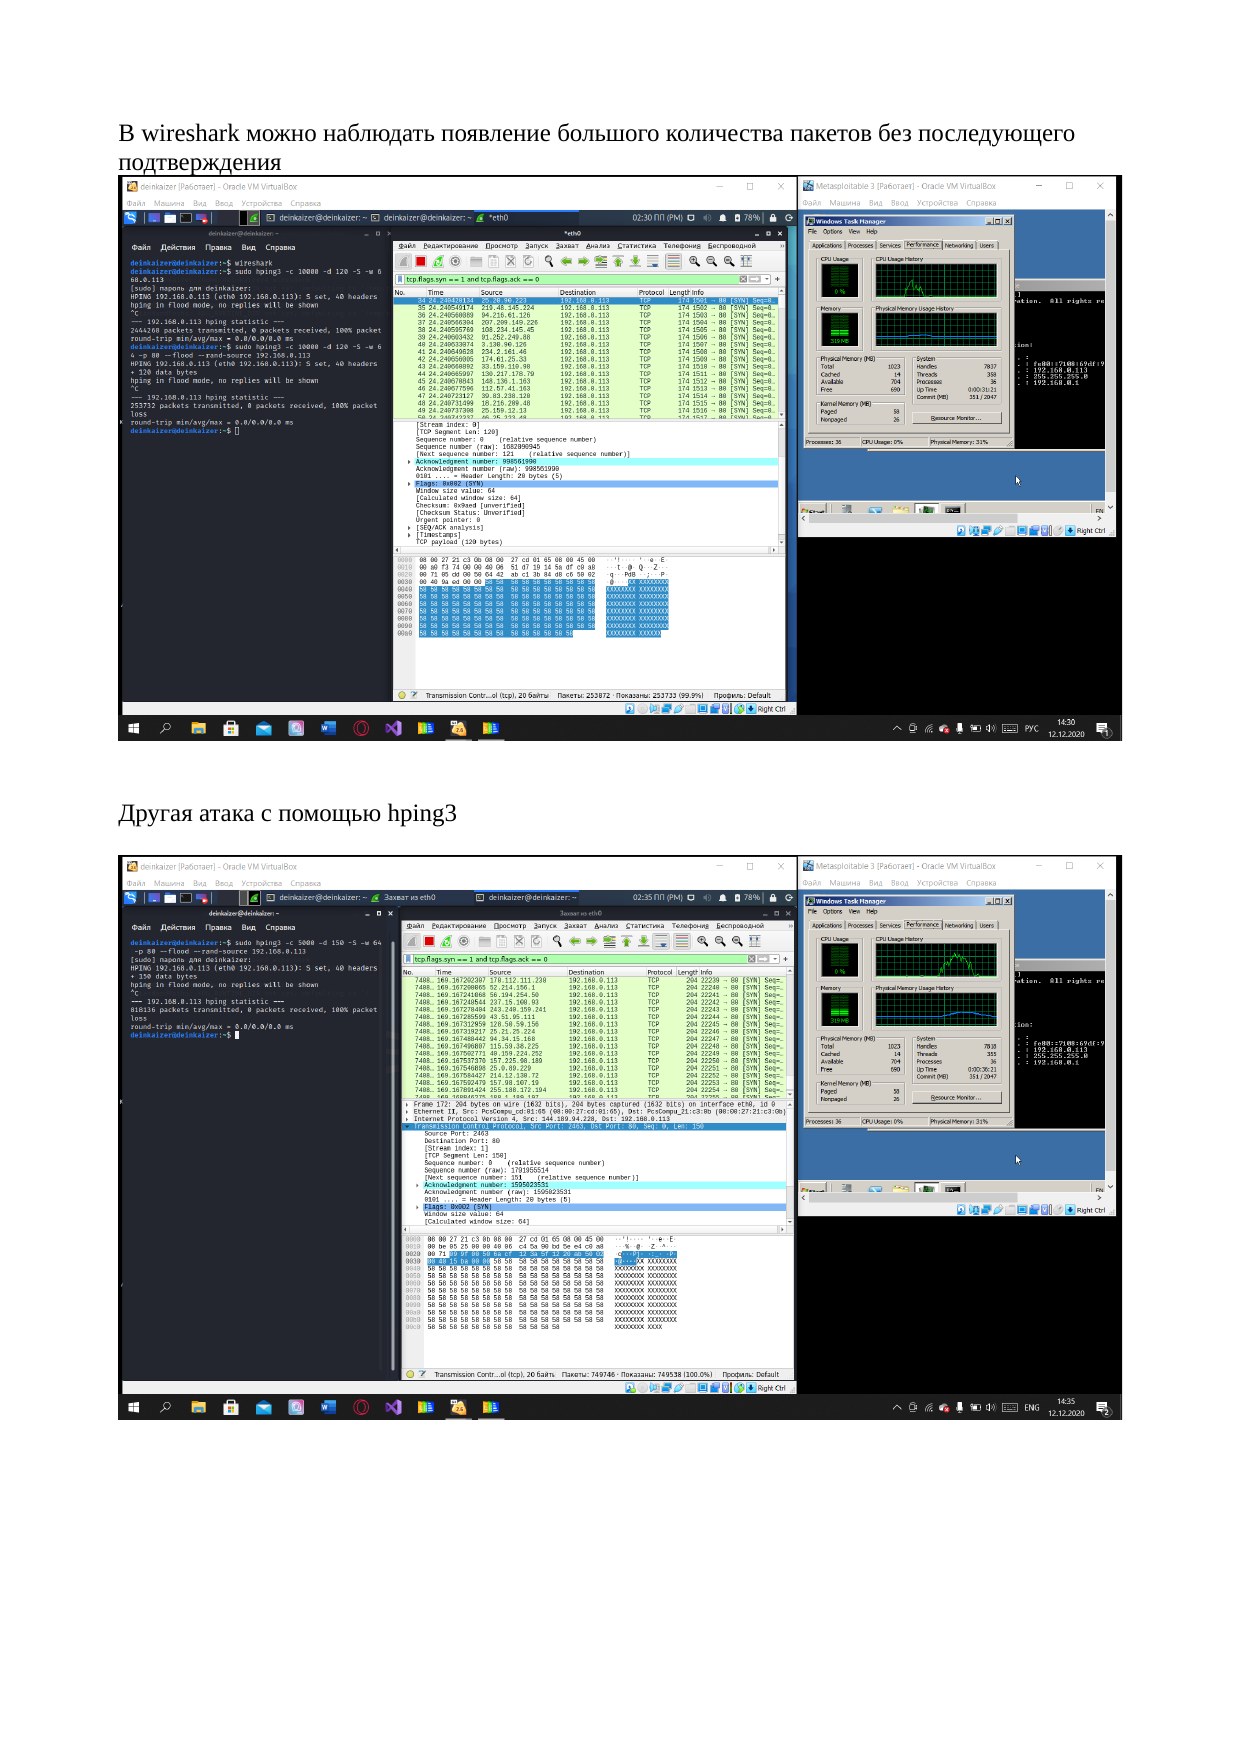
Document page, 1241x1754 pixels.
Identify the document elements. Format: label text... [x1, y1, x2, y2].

text Другая атака с помощью hping3 [118, 798, 1122, 827]
text В wireshark можно наблюдать появление большого количества пакетов без последующего подтверждения [118, 118, 1122, 175]
picture [118, 175, 1123, 741]
picture [118, 855, 1123, 1420]
